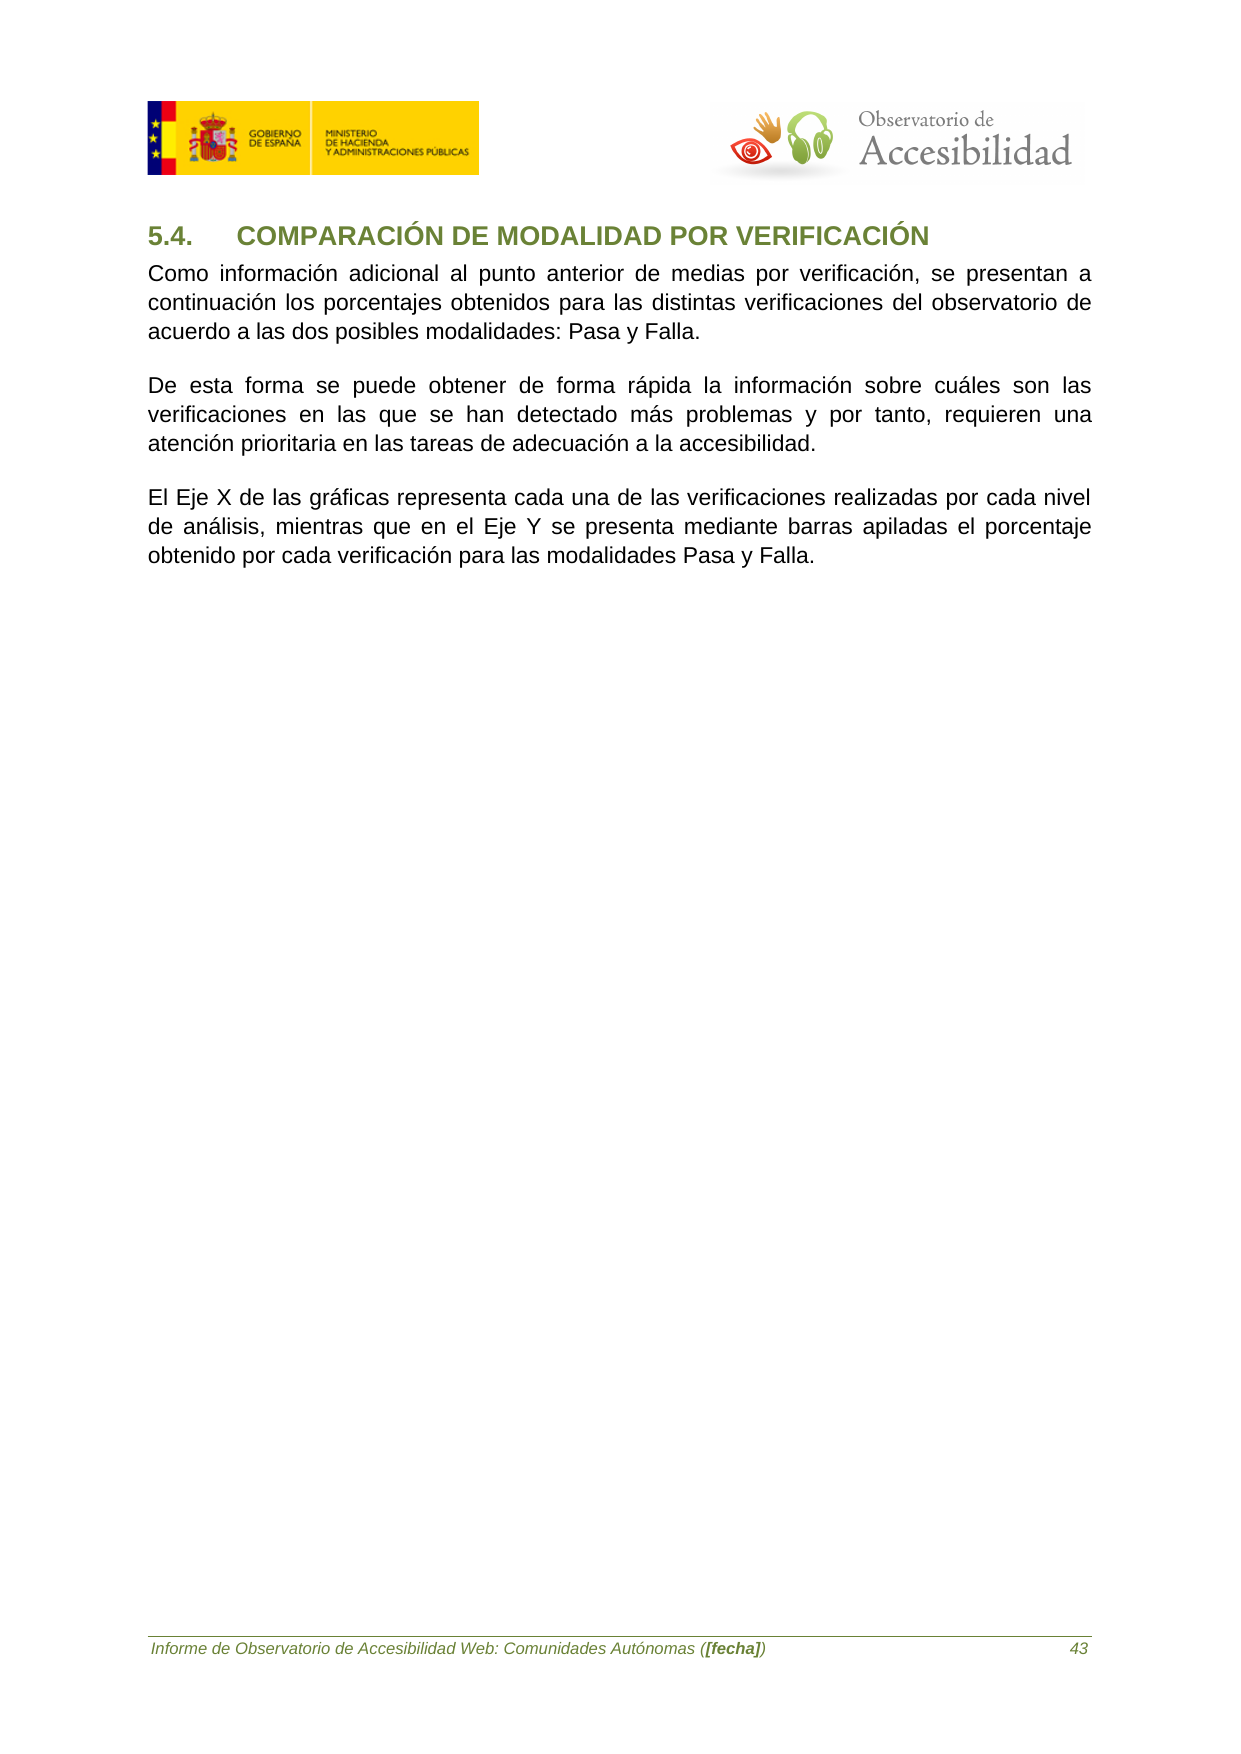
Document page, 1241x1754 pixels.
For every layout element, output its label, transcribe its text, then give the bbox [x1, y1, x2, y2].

picture [147, 101, 479, 175]
text Como información adicional al punto anterior de medias por verificación, se presentan a continuación los porcentajes obtenidos para las distintas verificaciones del observatorio de acuerdo a las dos posibles modalidades: Pasa y Falla. [148, 260, 1092, 344]
text De esta forma se puede obtener de forma rápida la información sobre cuáles son las verificaciones en las que se han detectado más problemas y por tanto, requieren una atención prioritaria en las tareas de adecuación a la accesibilidad. [148, 372, 1092, 456]
picture [710, 102, 1086, 185]
subtitle Comparación de Modalidad por Verificación [148, 220, 1092, 251]
text El Eje X de las gráficas representa cada una de las verificaciones realizadas por cada nivel de análisis, mientras que en el Eje Y se presenta mediante barras apiladas el porcentaje obtenido por cada verificación para las modalidades Pasa y Falla. [148, 484, 1092, 568]
